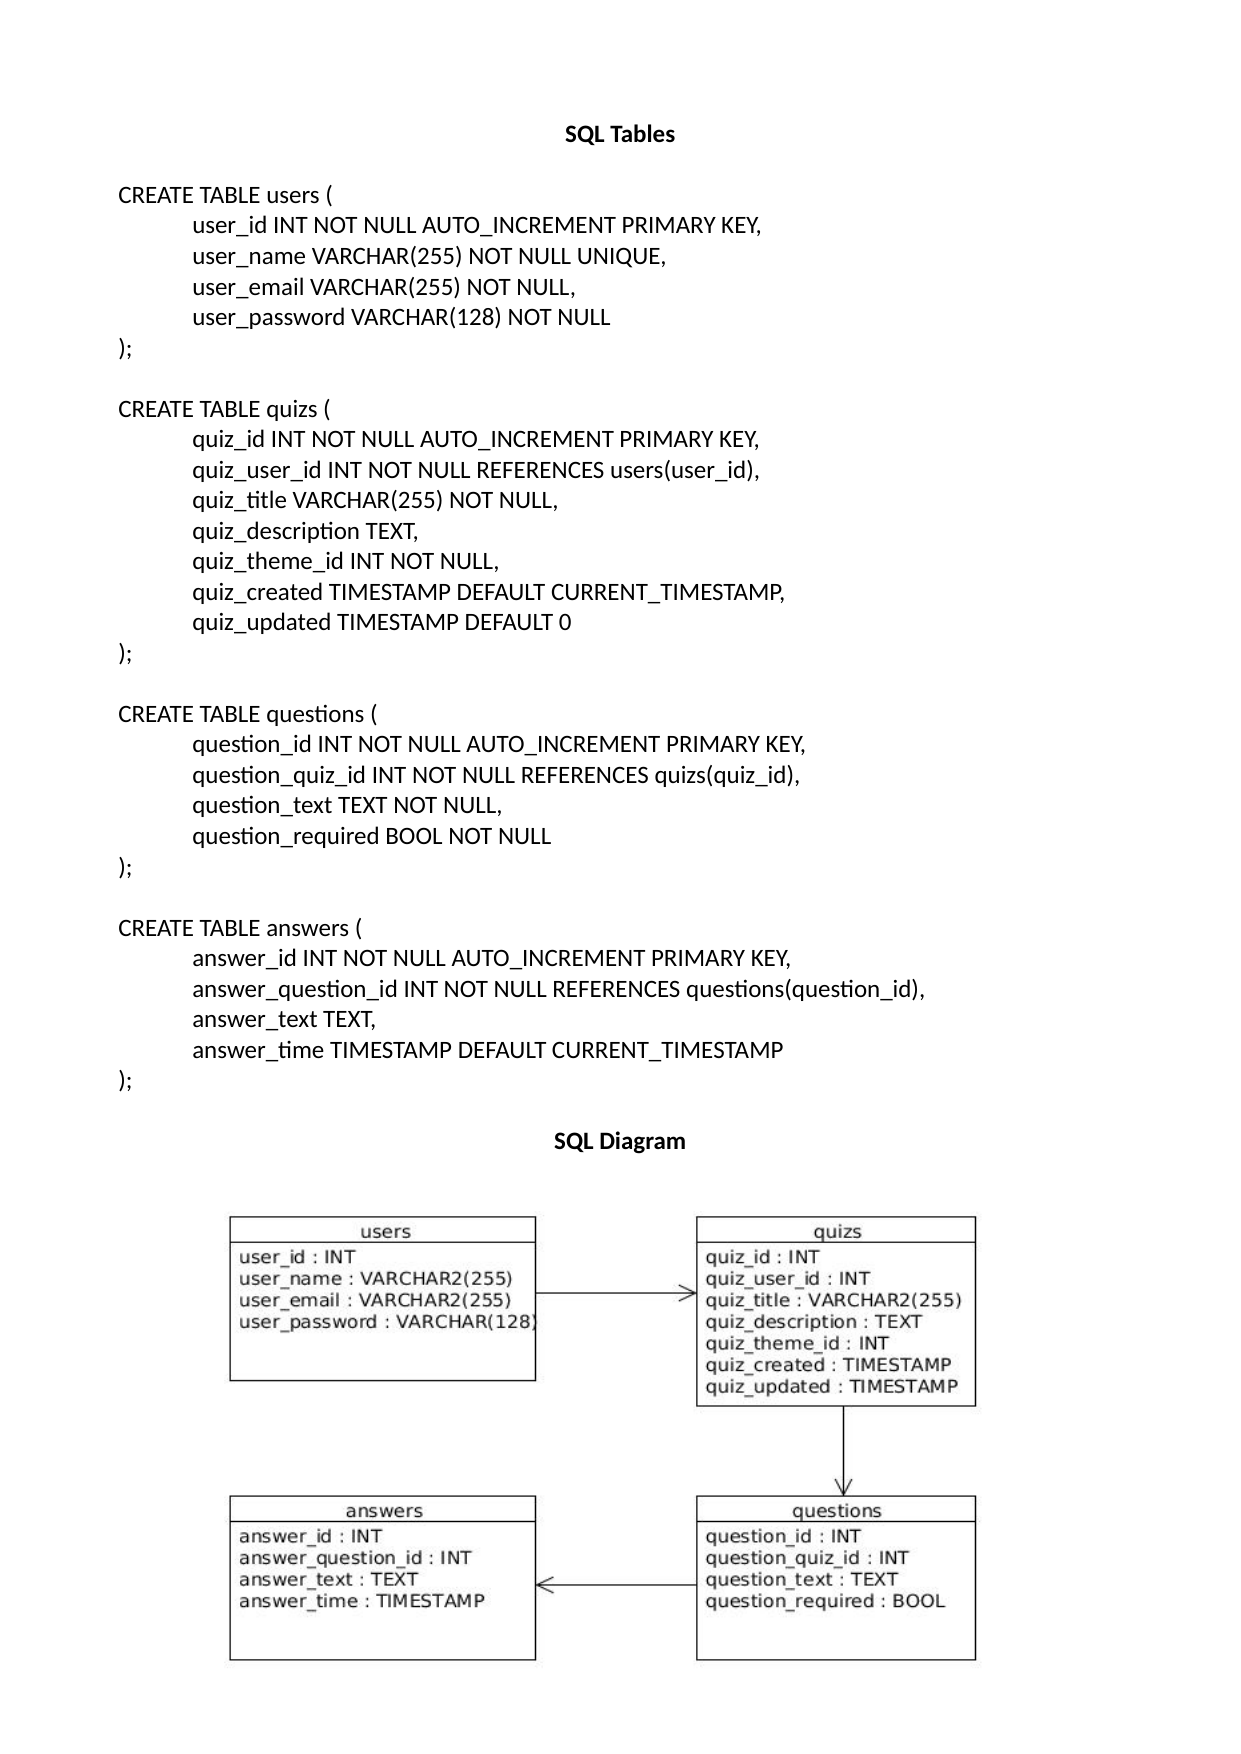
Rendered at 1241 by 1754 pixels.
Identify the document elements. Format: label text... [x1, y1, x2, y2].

list CREATE TABLE answers ( [118, 912, 1122, 942]
list answer_time TIMESTAMP DEFAULT CURRENT_TIMESTAMP [118, 1034, 1122, 1064]
list answer_text TEXT, [118, 1003, 1122, 1034]
list ); [118, 332, 1122, 362]
picture [203, 1191, 1003, 1686]
list quiz_updated TIMESTAMP DEFAULT 0 [118, 606, 1122, 637]
list quiz_theme_id INT NOT NULL, [118, 545, 1122, 576]
list ); [118, 851, 1122, 881]
list question_text TEXT NOT NULL, [118, 789, 1122, 820]
list ); [118, 637, 1122, 667]
list user_password VARCHAR(128) NOT NULL [118, 301, 1122, 332]
list ); [118, 1064, 1122, 1095]
list question_required BOOL NOT NULL [118, 820, 1122, 851]
list user_email VARCHAR(255) NOT NULL, [118, 271, 1122, 301]
list question_id INT NOT NULL AUTO_INCREMENT PRIMARY KEY, [118, 728, 1122, 759]
list CREATE TABLE quizs ( [118, 393, 1122, 423]
list user_id INT NOT NULL AUTO_INCREMENT PRIMARY KEY, [118, 210, 1122, 240]
list user_name VARCHAR(255) NOT NULL UNIQUE, [118, 240, 1122, 271]
list quiz_title VARCHAR(255) NOT NULL, [118, 484, 1122, 515]
list CREATE TABLE questions ( [118, 698, 1122, 728]
list quiz_description TEXT, [118, 515, 1122, 545]
list question_quiz_id INT NOT NULL REFERENCES quizs(quiz_id), [118, 759, 1122, 789]
list CREATE TABLE users ( [118, 179, 1122, 210]
list quiz_created TIMESTAMP DEFAULT CURRENT_TIMESTAMP, [118, 576, 1122, 606]
list SQL Tables [118, 118, 1122, 149]
list answer_id INT NOT NULL AUTO_INCREMENT PRIMARY KEY, [118, 942, 1122, 973]
list SQL Diagram [118, 1125, 1122, 1156]
list answer_question_id INT NOT NULL REFERENCES questions(question_id), [118, 973, 1122, 1003]
list quiz_id INT NOT NULL AUTO_INCREMENT PRIMARY KEY, [118, 423, 1122, 454]
list quiz_user_id INT NOT NULL REFERENCES users(user_id), [118, 454, 1122, 484]
